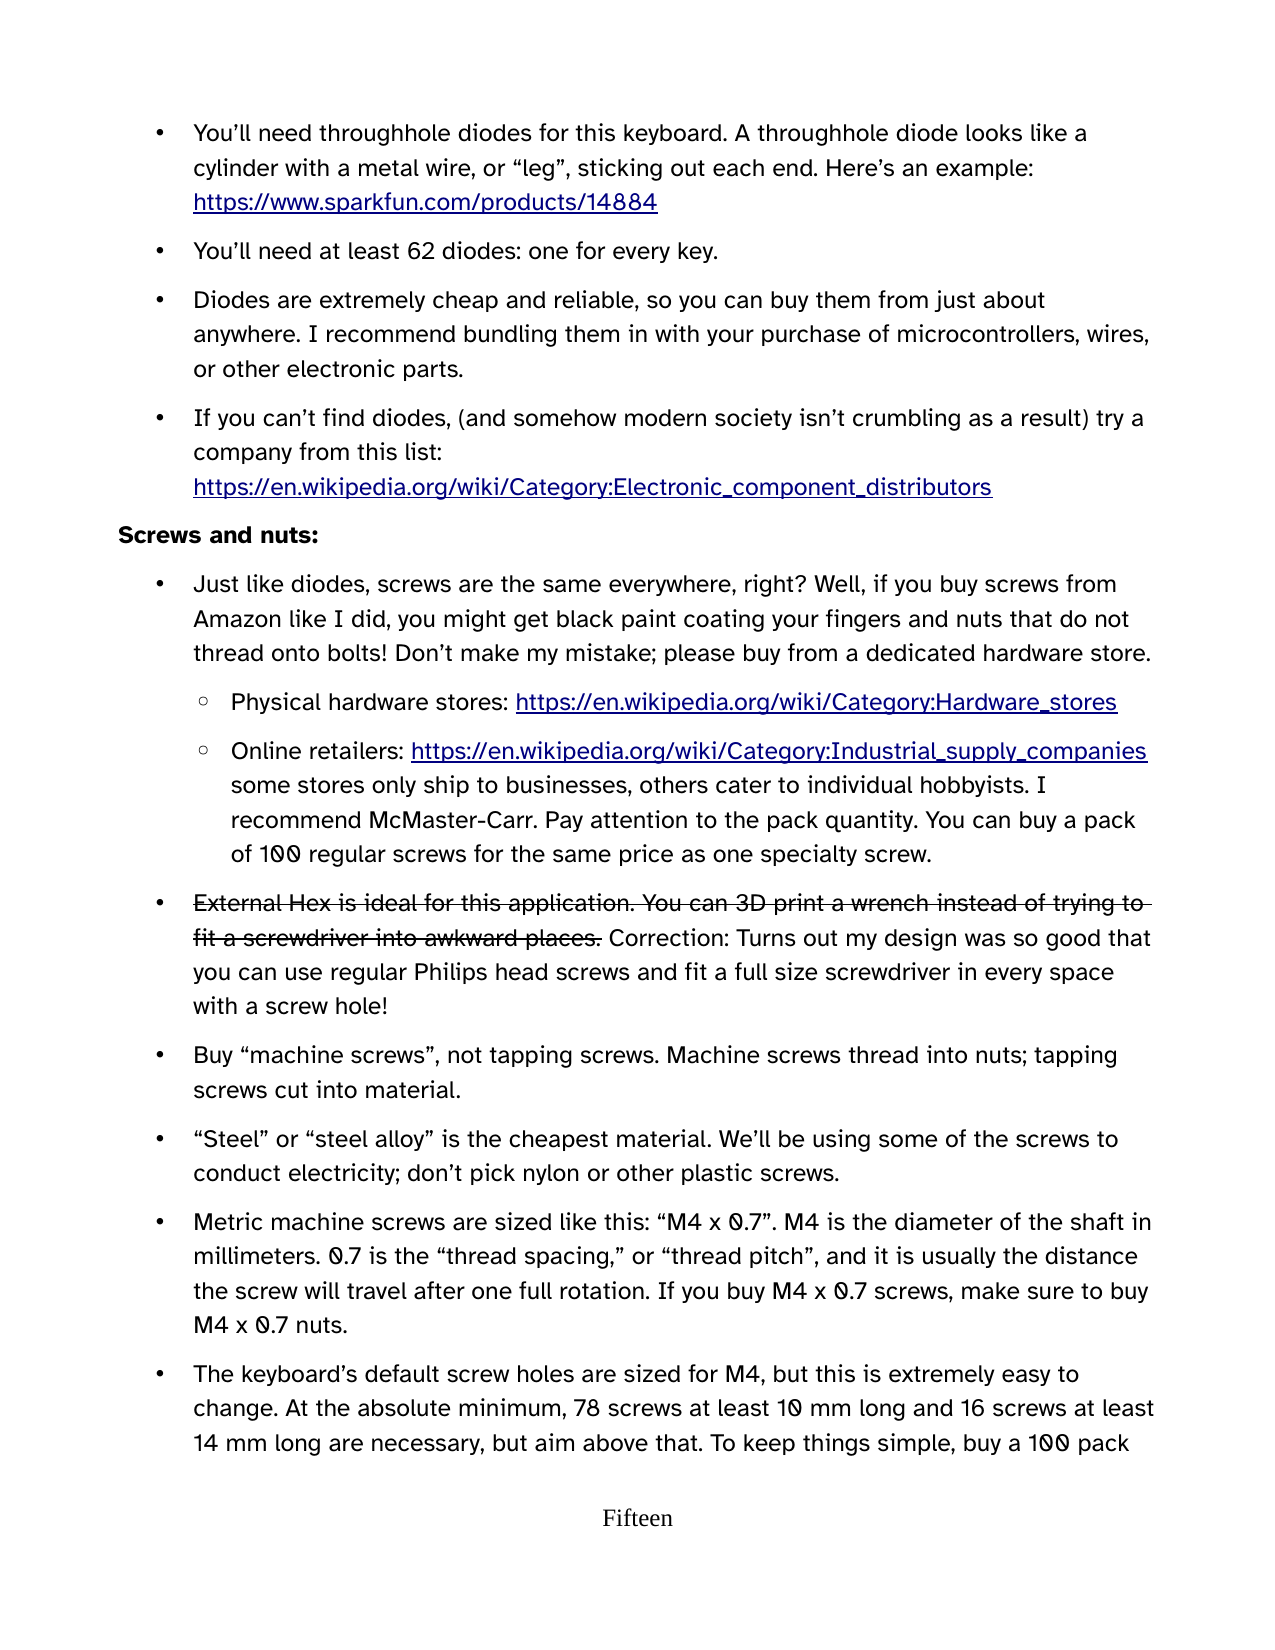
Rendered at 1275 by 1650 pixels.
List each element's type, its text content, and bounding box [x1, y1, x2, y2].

text Screws and nuts: [118, 520, 1157, 550]
list Buy “machine screws”, not tapping screws. Machine screws thread into nuts; tapping screws cut into material. [156, 1040, 1157, 1104]
list You’ll need throughhole diodes for this keyboard. A throughhole diode looks like a cylinder with a metal wire, or “leg”, sticking out each end. Here’s an example: https://www.sparkfun.com/products/14884 [156, 118, 1157, 217]
list If you can’t find diodes, (and somehow modern society isn’t crumbling as a result) try a company from this list: https://en.wikipedia.org/wiki/Category:Electronic_component_distributors [156, 402, 1157, 501]
list Diodes are extremely cheap and reliable, so you can buy them from just about anywhere. I recommend bundling them in with your purchase of microcontrollers, wires, or other electronic parts. [156, 285, 1157, 383]
list Just like diodes, screws are the same everywhere, right? Well, if you buy screws from Amazon like I did, you might get black paint coating your fingers and nuts that do not thread onto bolts! Don’t make my mistake; please buy from a dedicated hardware store. [156, 569, 1157, 668]
list You’ll need at least 62 diodes: one for every key. [156, 236, 1157, 266]
list “Steel” or “steel alloy” is the cheapest material. We’ll be using some of the screws to conduct electricity; don’t pick nylon or other plastic screws. [156, 1123, 1157, 1188]
list External Hex is ideal for this application. You can 3D print a wrench instead of trying to fit a screwdriver into awkward places. Correction: Turns out my design was so good that you can use regular Philips head screws and fit a full size screwdriver in every space with a screw hole! [156, 888, 1157, 1021]
list Metric machine screws are sized like this: “M4 x 0.7”. M4 is the diameter of the shaft in millimeters. 0.7 is the “thread spacing,” or “thread pitch”, and it is usually the distance the screw will travel after one full rotation. If you buy M4 x 0.7 screws, make sure to buy M4 x 0.7 nuts. [156, 1207, 1157, 1340]
list Online retailers: https://en.wikipedia.org/wiki/Category:Industrial_supply_companies some stores only ship to businesses, others cater to individual hobbyists. I recommend McMaster-Carr. Pay attention to the pack quantity. You can buy a pack of 100 regular screws for the same price as one specialty screw. [193, 736, 1157, 869]
list Physical hardware stores: https://en.wikipedia.org/wiki/Category:Hardware_stores [193, 687, 1157, 717]
list The keyboard’s default screw holes are sized for M4, but this is extremely easy to change. At the absolute minimum, 78 screws at least 10 mm long and 16 screws at least 14 mm long are necessary, but aim above that. To keep things simple, buy a 100 pack [156, 1359, 1157, 1457]
